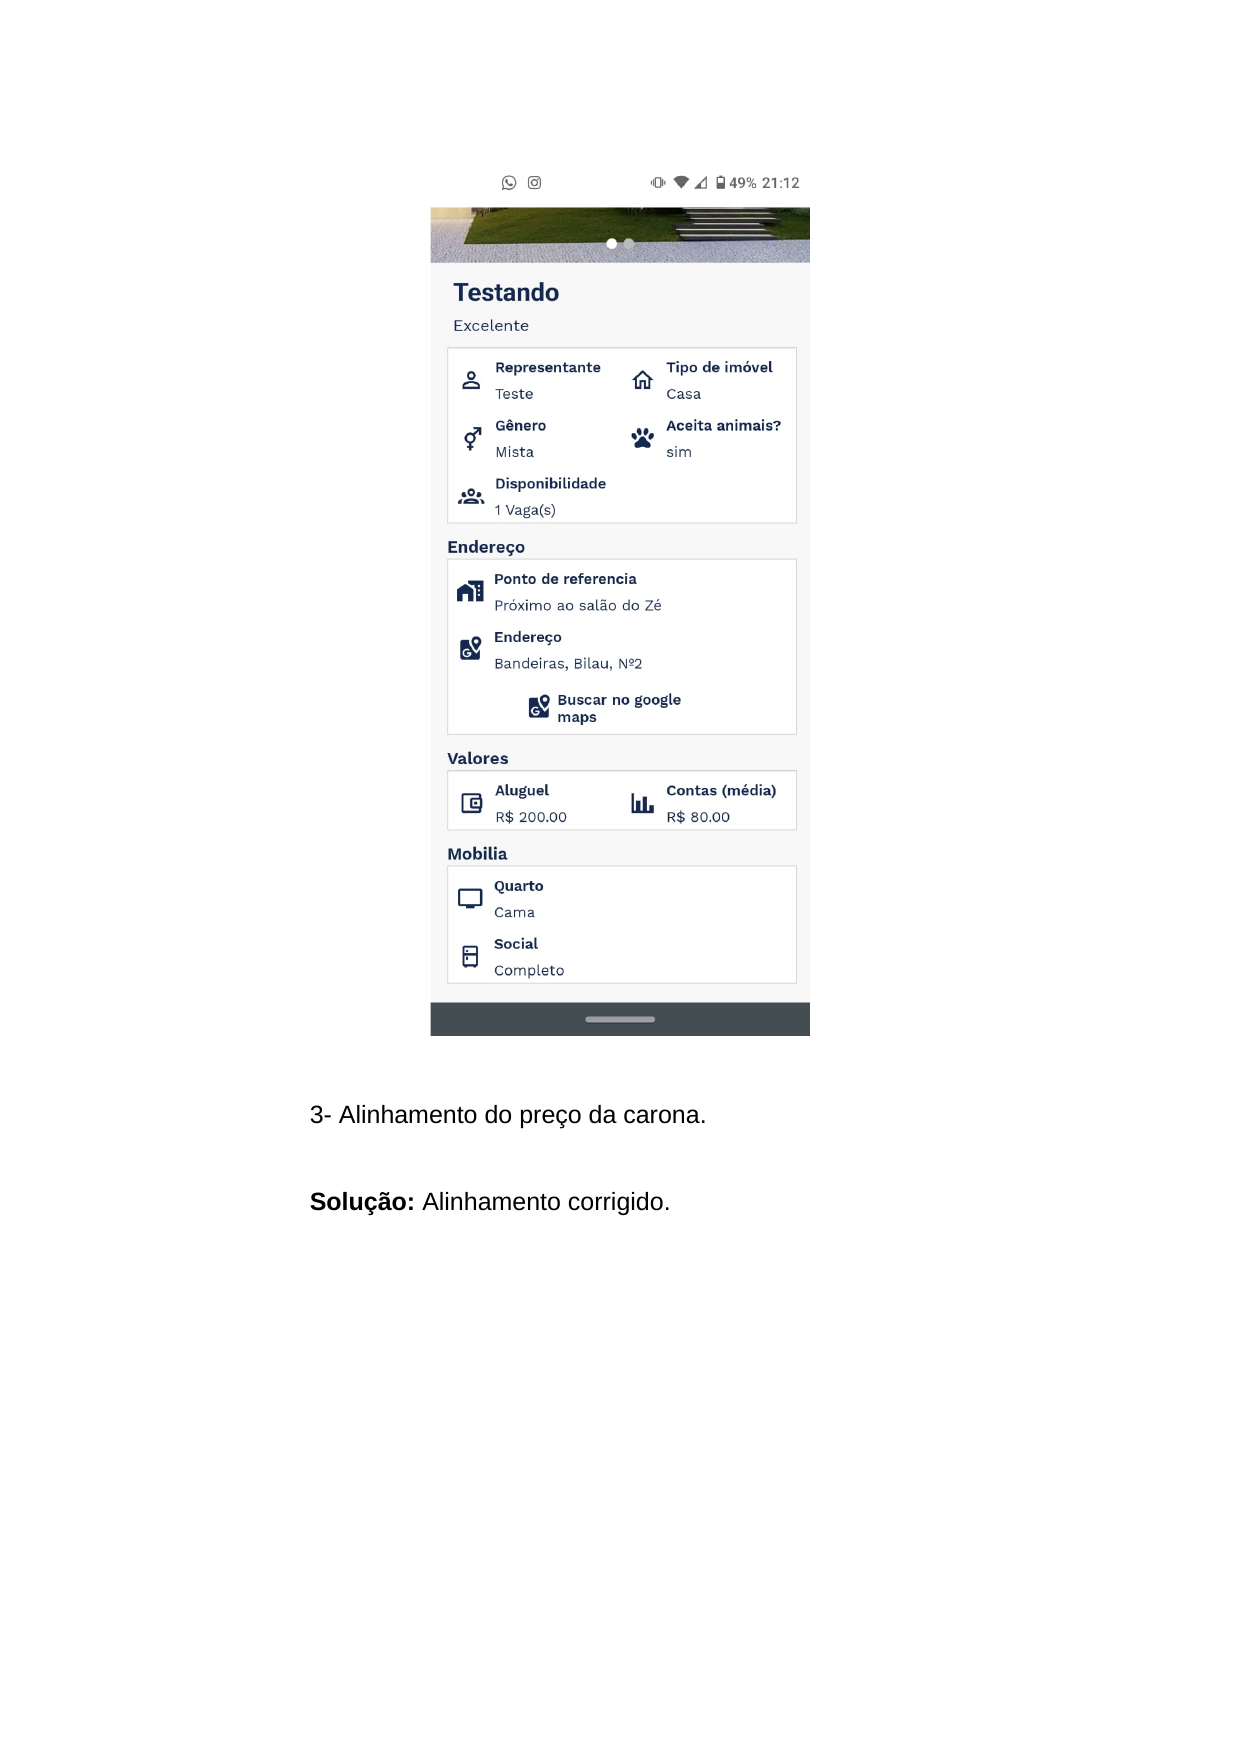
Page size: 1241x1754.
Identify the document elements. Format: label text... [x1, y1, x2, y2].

text 3- Alinhamento do preço da carona. [233, 1101, 1090, 1129]
text Solução: Alinhamento corrigido. [233, 1187, 1090, 1216]
picture [430, 150, 810, 1036]
